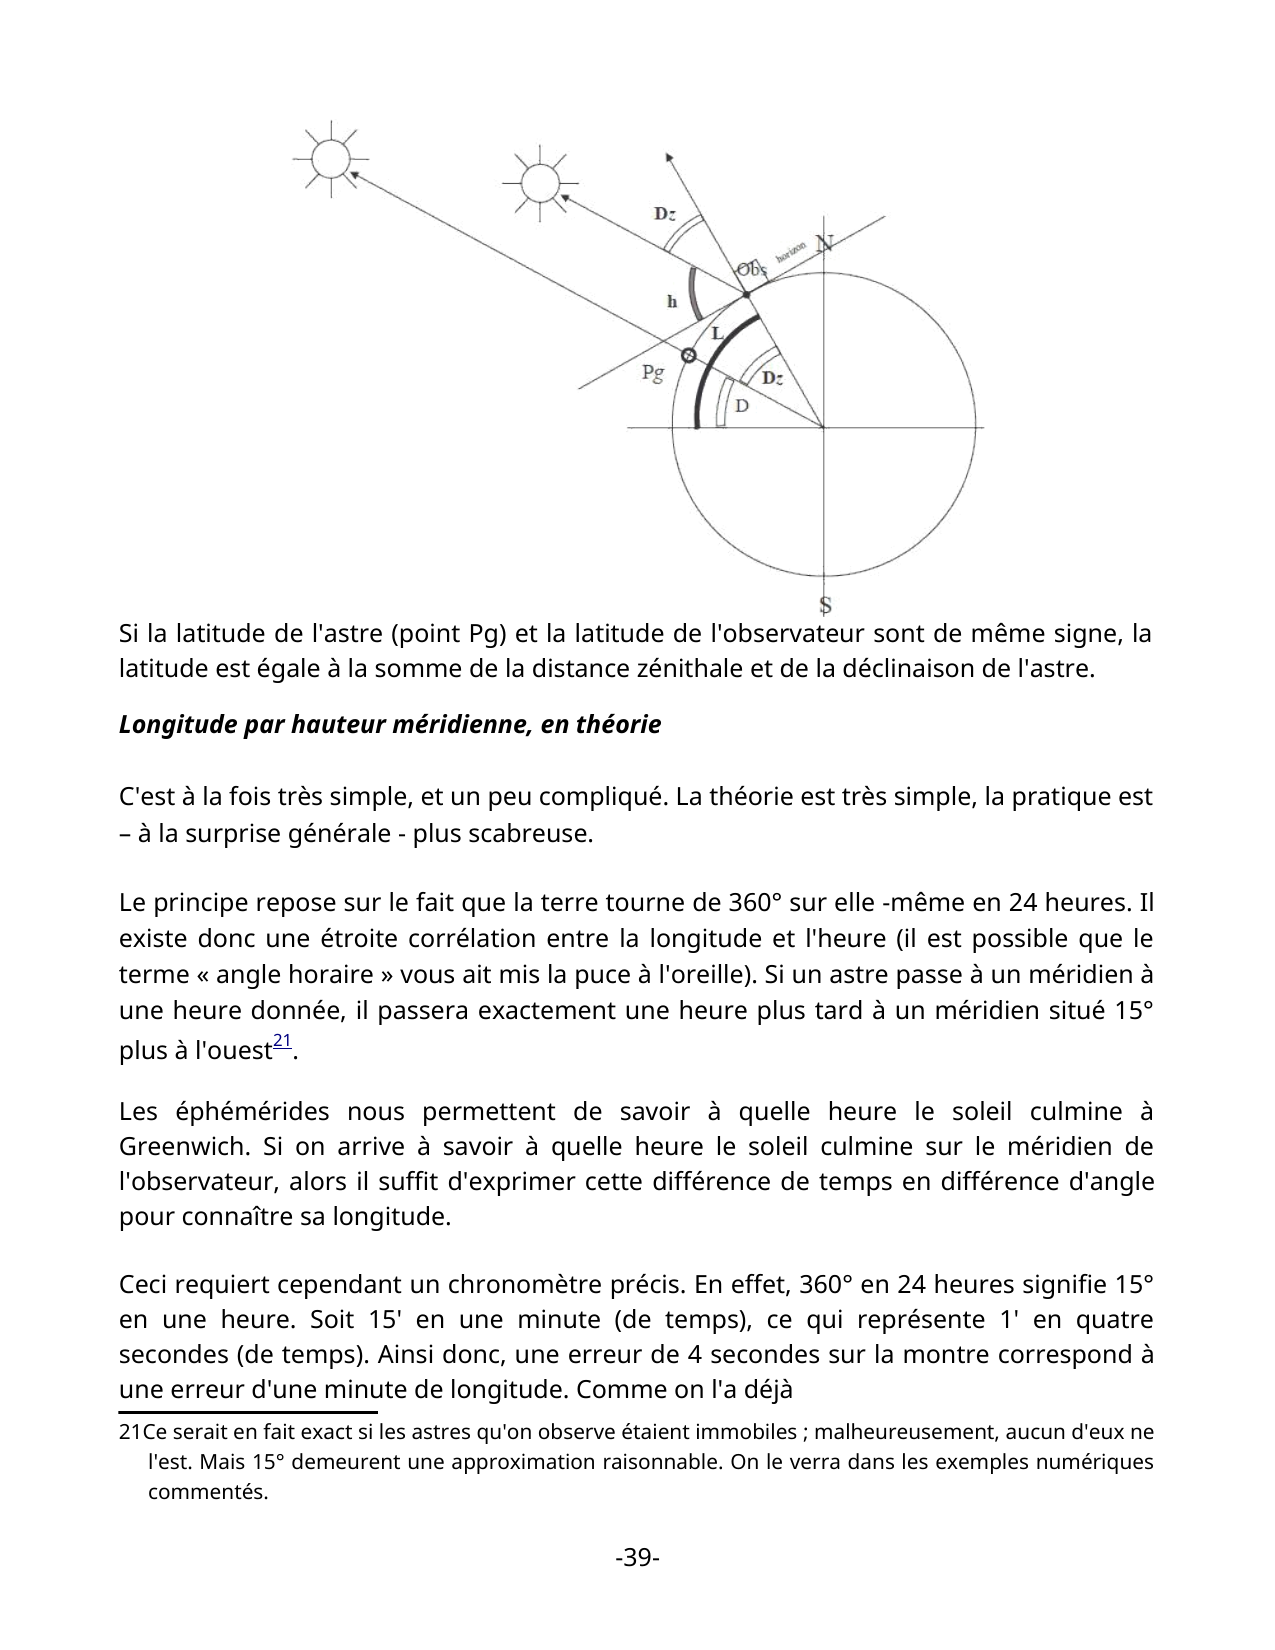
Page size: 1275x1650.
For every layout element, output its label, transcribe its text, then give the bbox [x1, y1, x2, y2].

text Ceci requiert cependant un chronomètre précis. En effet, 360° en 24 heures signifie 15° en une heure. Soit 15' en une minute (de temps), ce qui représente 1' en quatre secondes (de temps). Ainsi donc, une erreur de 4 secondes sur la montre correspond à une erreur d'une minute de longitude. Comme on l'a déjà [119, 1267, 1156, 1406]
picture [290, 118, 985, 617]
text Les éphémérides nous permettent de savoir à quelle heure le soleil culmine à Greenwich. Si on arrive à savoir à quelle heure le soleil culmine sur le méridien de l'observateur, alors il suffit d'exprimer cette différence de temps en différence d'angle pour connaître sa longitude. [119, 1093, 1156, 1232]
text Le principe repose sur le fait que la terre tourne de 360° sur elle -même en 24 heures. Il existe donc une étroite corrélation entre la longitude et l'heure (il est possible que le terme « angle horaire » vous ait mis la puce à l'oreille). Si un astre passe à un méridien à une heure donnée, il passera exactement une heure plus tard à un méridien situé 15° plus à l'ouest21. [119, 884, 1156, 1068]
text Si la latitude de l'astre (point Pg) et la latitude de l'observateur sont de même signe, la latitude est égale à la somme de la distance zénithale et de la déclinaison de l'astre. [119, 615, 1154, 685]
text C'est à la fois très simple, et un peu compliqué. La théorie est très simple, la pratique est – à la surprise générale - plus scabreuse. [119, 778, 1154, 850]
text Longitude par hauteur méridienne, en théorie [119, 706, 1156, 740]
text 21Ce serait en fait exact si les astres qu'on observe étaient immobiles ; malheureusement, aucun d'eux ne l'est. Mais 15° demeurent une approximation raisonnable. On le verra dans les exemples numériques commentés. [118, 1417, 1156, 1505]
text -39- [119, 1540, 1156, 1574]
